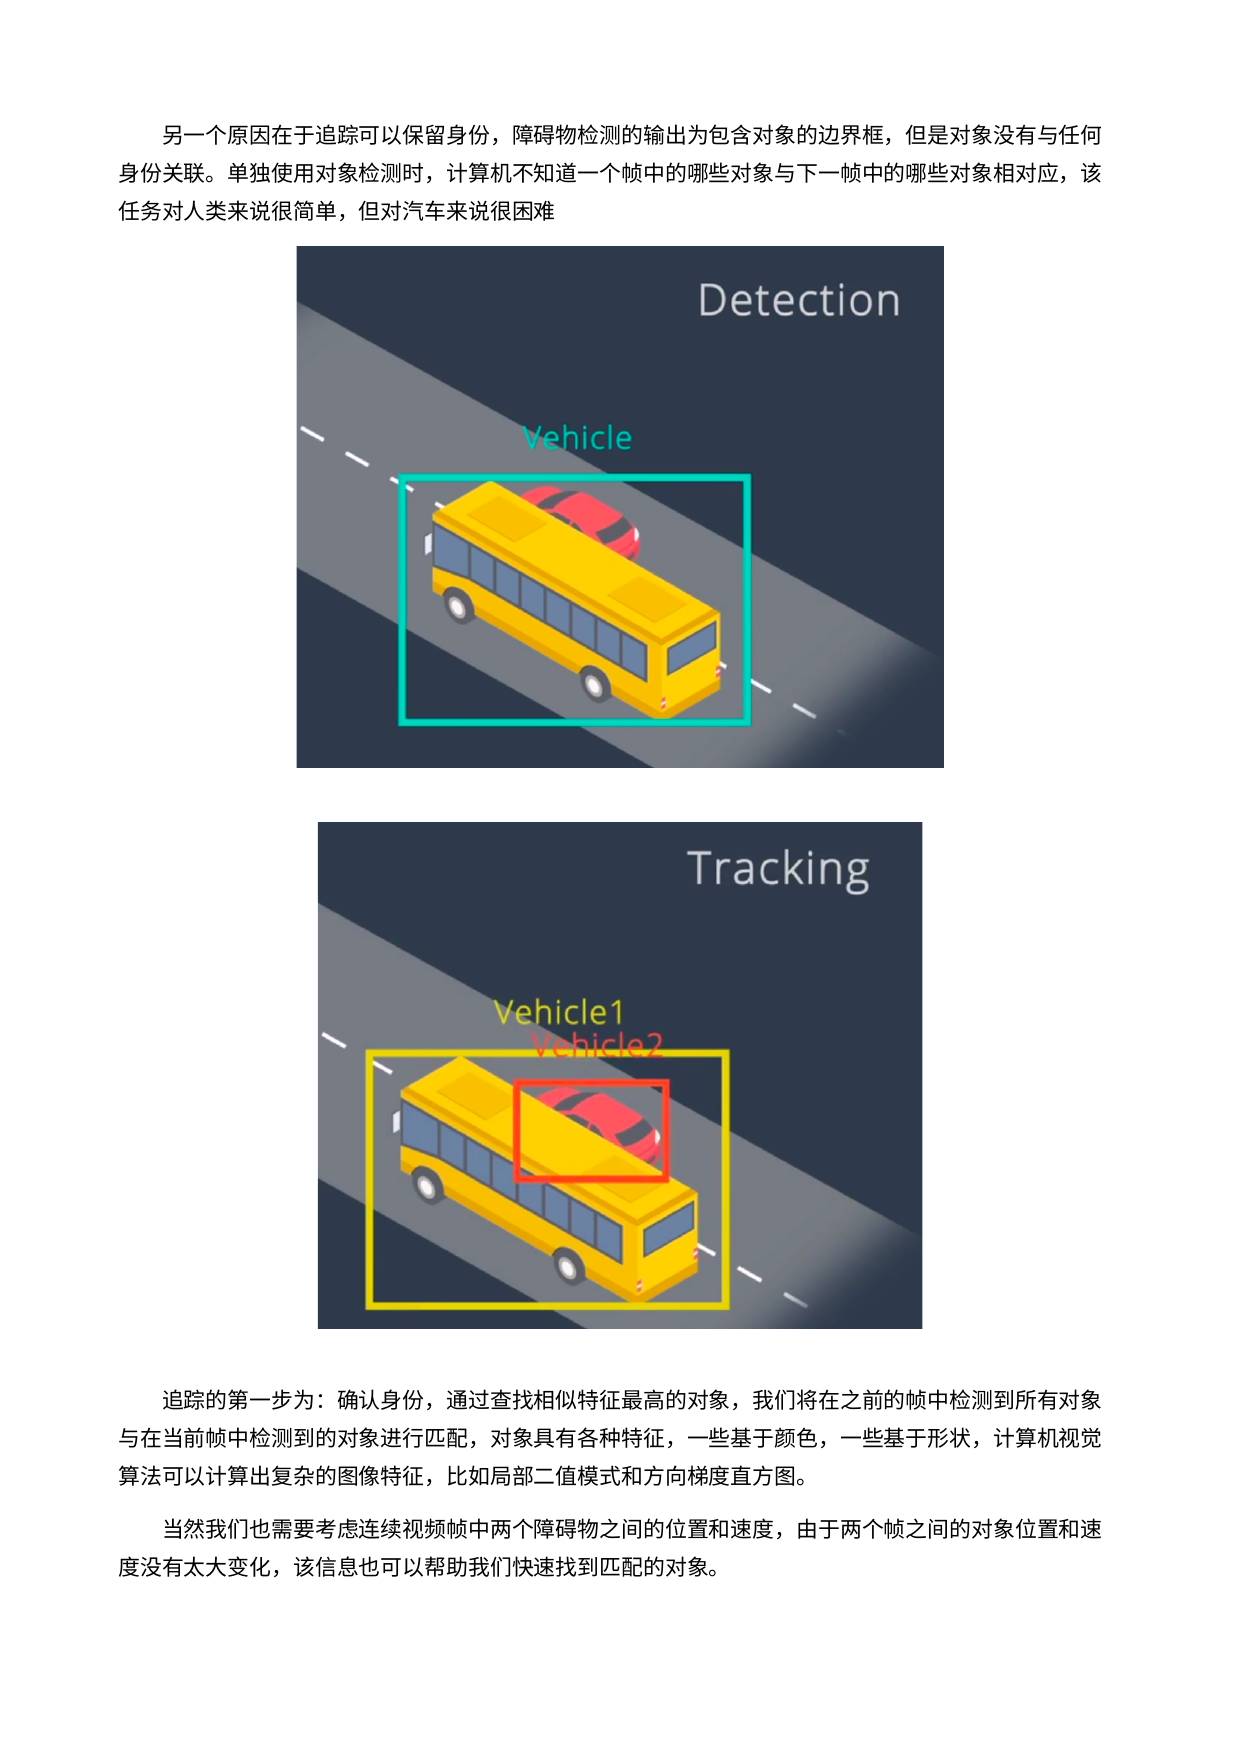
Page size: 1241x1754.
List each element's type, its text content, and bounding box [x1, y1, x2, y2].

text 另一个原因在于追踪可以保留身份，障碍物检测的输出为包含对象的边界框，但是对象没有与任何身份关联。单独使用对象检测时，计算机不知道一个帧中的哪些对象与下一帧中的哪些对象相对应，该任务对人类来说很简单，但对汽车来说很困难 [118, 118, 1122, 226]
text 当然我们也需要考虑连续视频帧中两个障碍物之间的位置和速度，由于两个帧之间的对象位置和速度没有太大变化，该信息也可以帮助我们快速找到匹配的对象。 [118, 1512, 1122, 1581]
picture [296, 246, 944, 768]
picture [317, 822, 923, 1329]
text 追踪的第一步为：确认身份，通过查找相似特征最高的对象，我们将在之前的帧中检测到所有对象与在当前帧中检测到的对象进行匹配，对象具有各种特征，一些基于颜色，一些基于形状，计算机视觉算法可以计算出复杂的图像特征，比如局部二值模式和方向梯度直方图。 [118, 1383, 1122, 1491]
